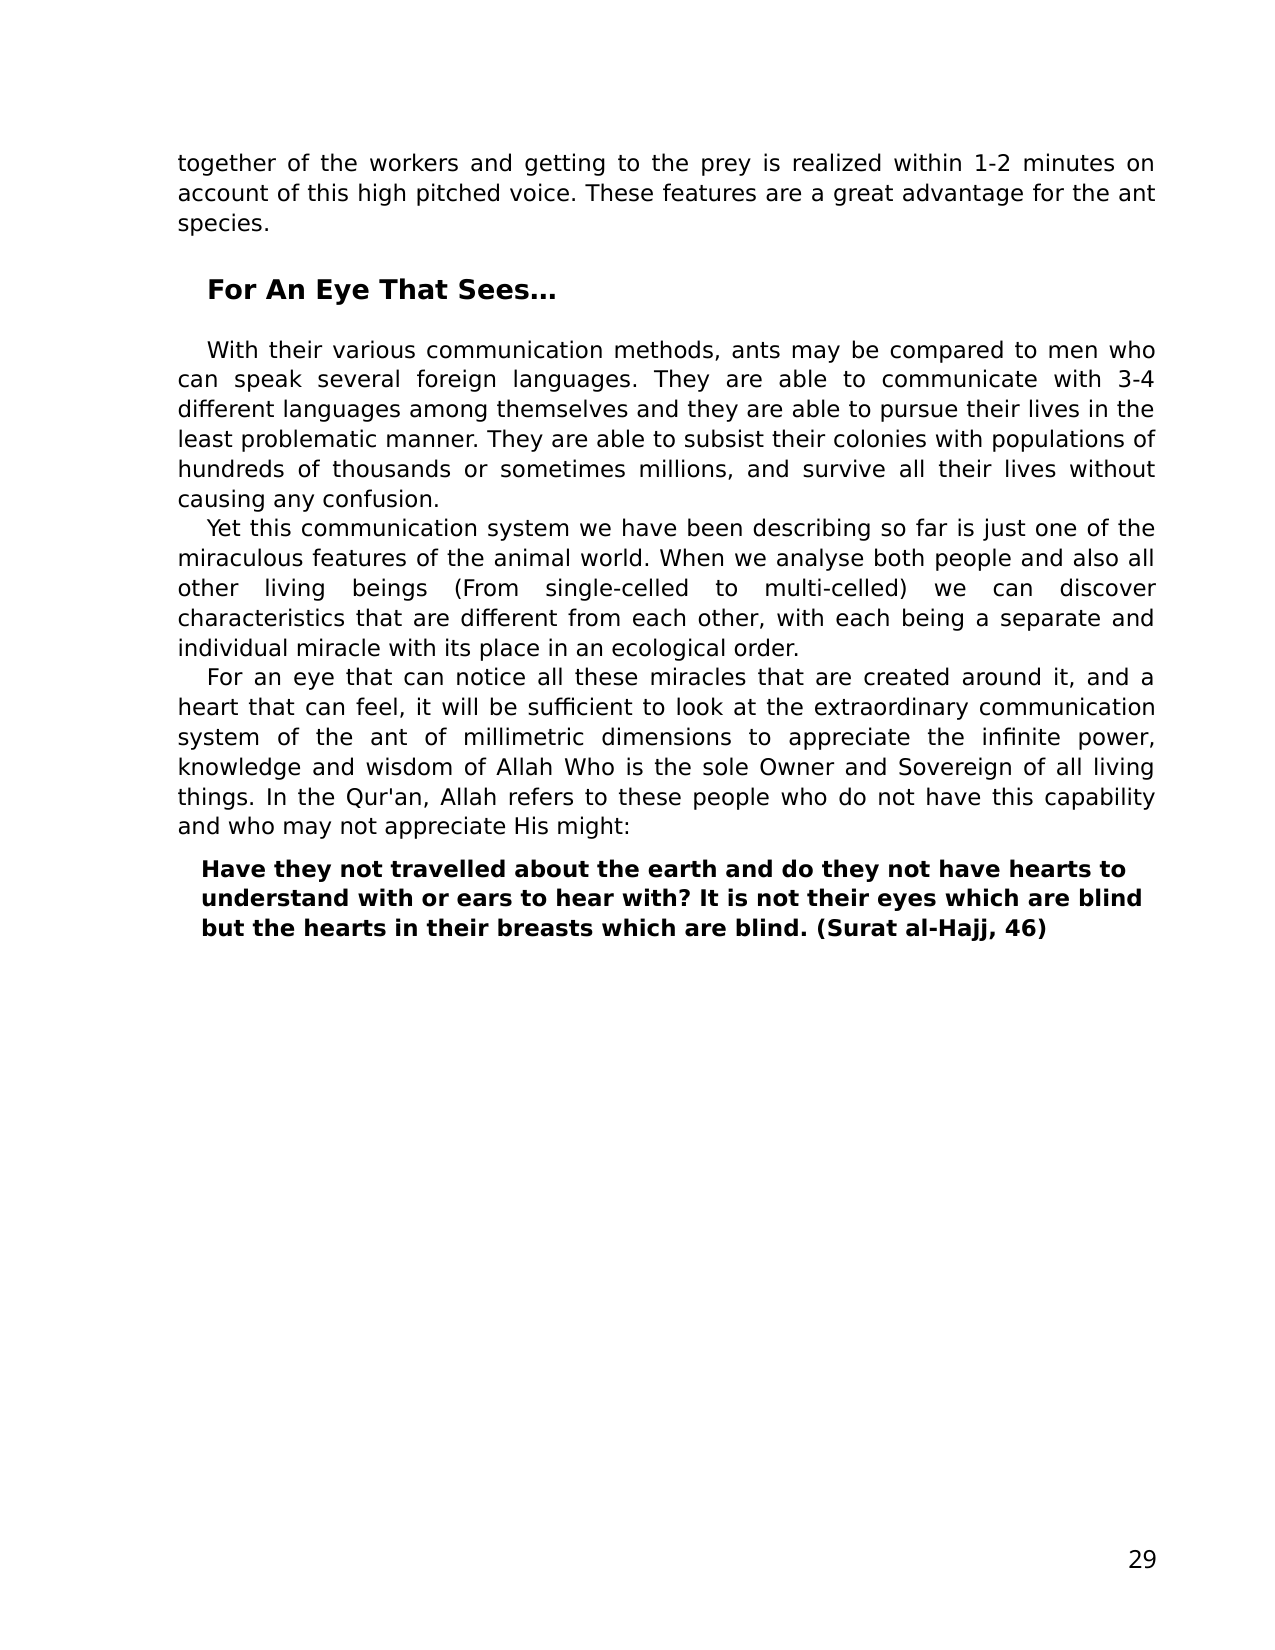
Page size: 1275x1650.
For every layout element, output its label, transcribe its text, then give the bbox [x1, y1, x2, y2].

text together of the workers and getting to the prey is realized within 1-2 minutes on account of this high pitched voice. These features are a great advantage for the ant species. [177, 148, 1157, 237]
text Have they not travelled about the earth and do they not have hearts to understand with or ears to hear with? It is not their eyes which are blind but the hearts in their breasts which are blind. (Surat al-Hajj, 46) [201, 853, 1145, 943]
text For An Eye That Sees… [177, 274, 1157, 306]
text For an eye that can notice all these miracles that are created around it, and a heart that can feel, it will be sufficient to look at the extraordinary communication system of the ant of millimetric dimensions to appreciate the infinite power, knowledge and wisdom of Allah Who is the sole Owner and Sovereign of all living things. In the Qur'an, Allah refers to these people who do not have this capability and who may not appreciate His might: [177, 662, 1157, 841]
text Yet this communication system we have been describing so far is just one of the miraculous features of the animal world. When we analyse both people and also all other living beings (From single-celled to multi-celled) we can discover characteristics that are different from each other, with each being a separate and individual miracle with its place in an ecological order. [177, 513, 1157, 662]
text With their various communication methods, ants may be compared to men who can speak several foreign languages. They are able to communicate with 3-4 different languages among themselves and they are able to pursue their lives in the least problematic manner. They are able to subsist their colonies with populations of hundreds of thousands or sometimes millions, and survive all their lives without causing any confusion. [177, 334, 1157, 513]
